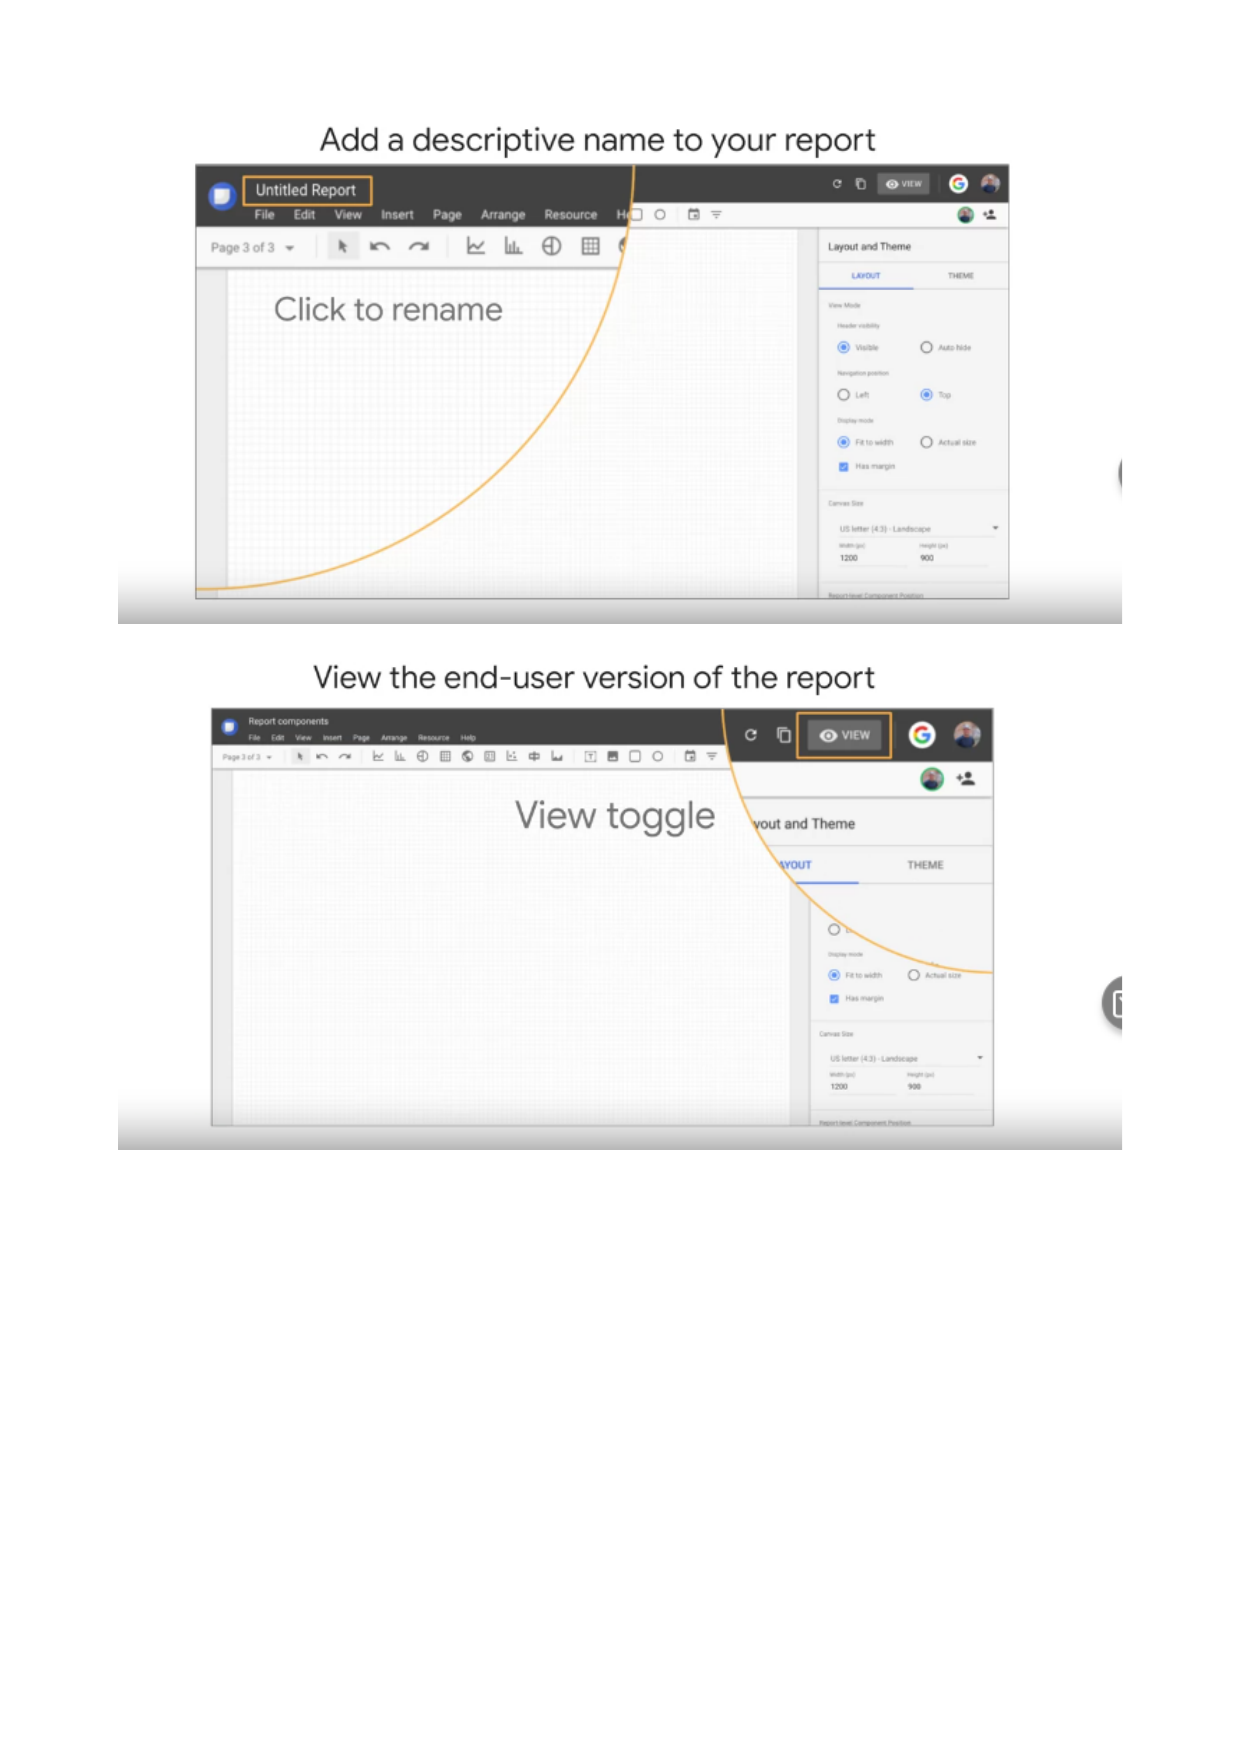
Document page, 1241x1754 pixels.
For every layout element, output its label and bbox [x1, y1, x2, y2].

picture [118, 118, 1123, 624]
picture [118, 652, 1123, 1150]
